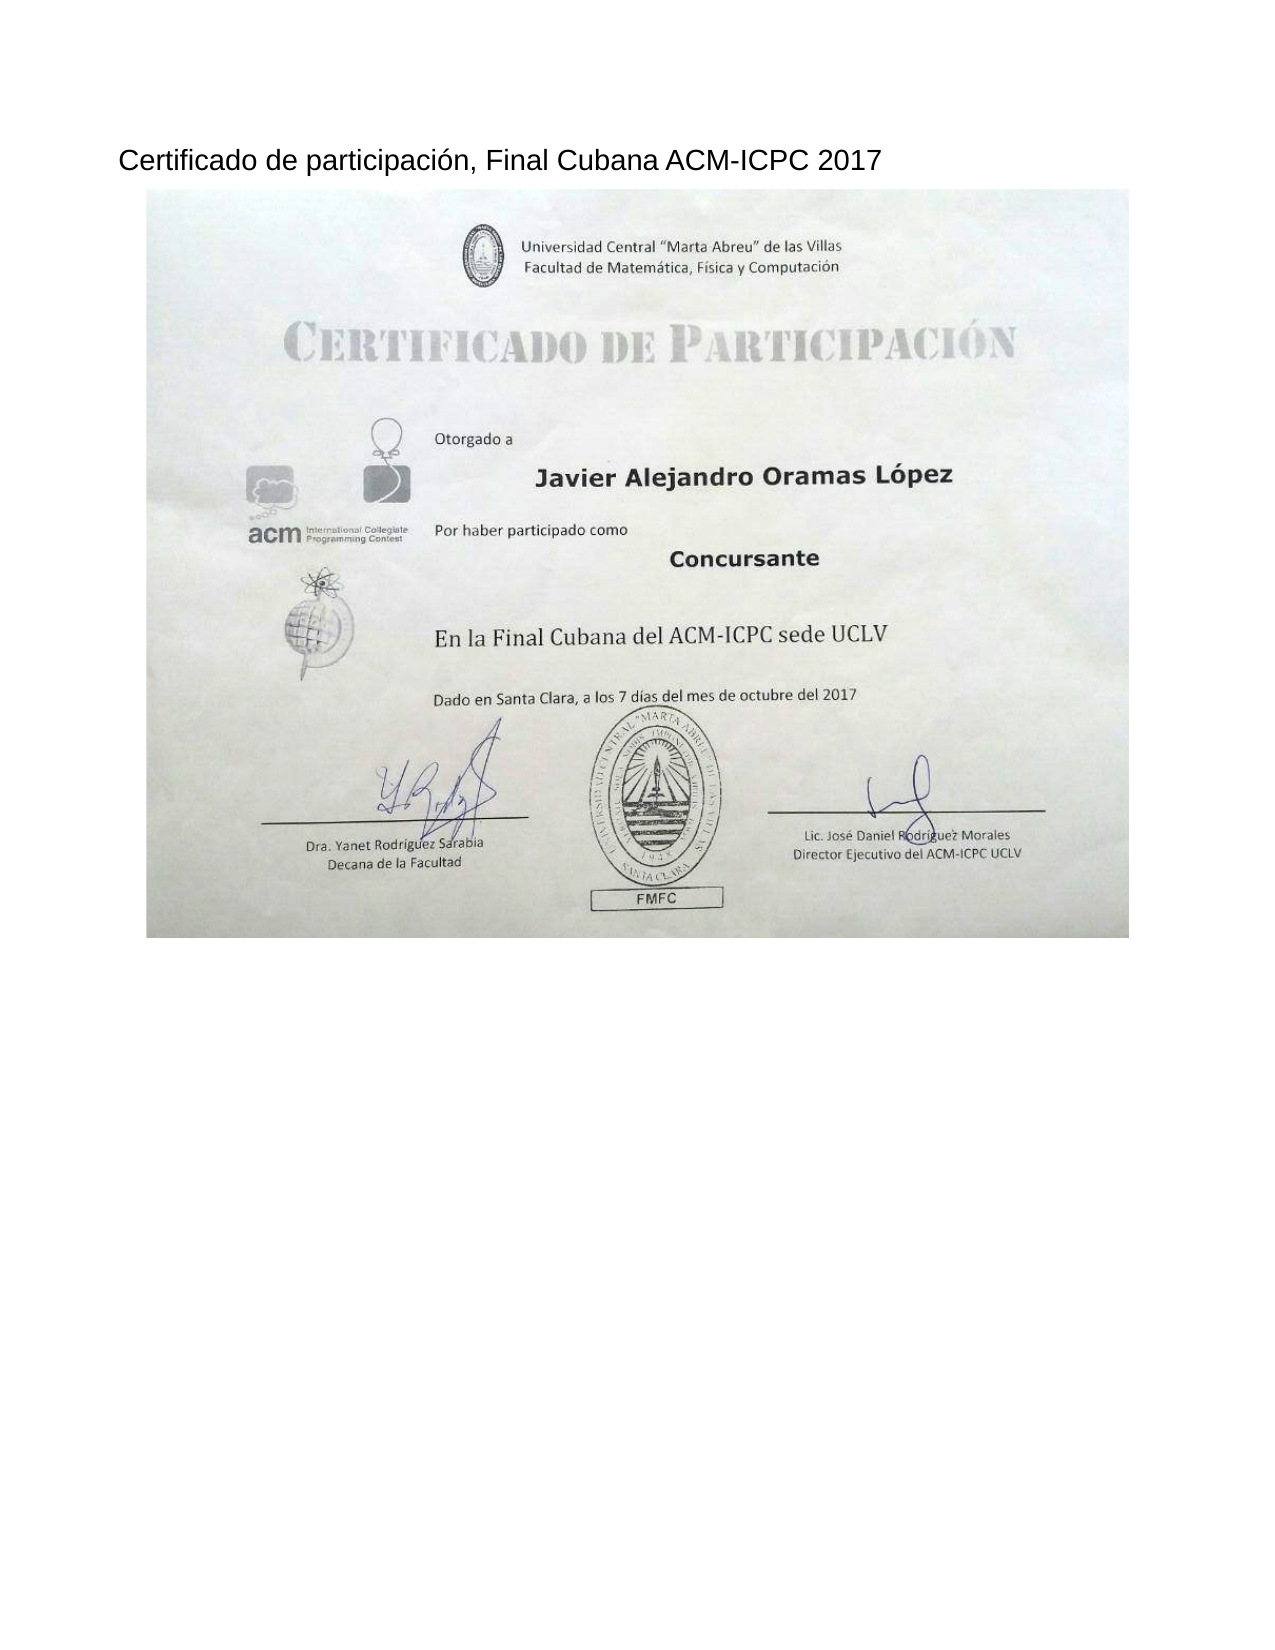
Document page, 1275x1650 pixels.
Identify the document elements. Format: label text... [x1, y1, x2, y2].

subtitle Certificado de participación, Final Cubana ACM-ICPC 2017 [118, 143, 1157, 177]
picture [146, 189, 1129, 938]
